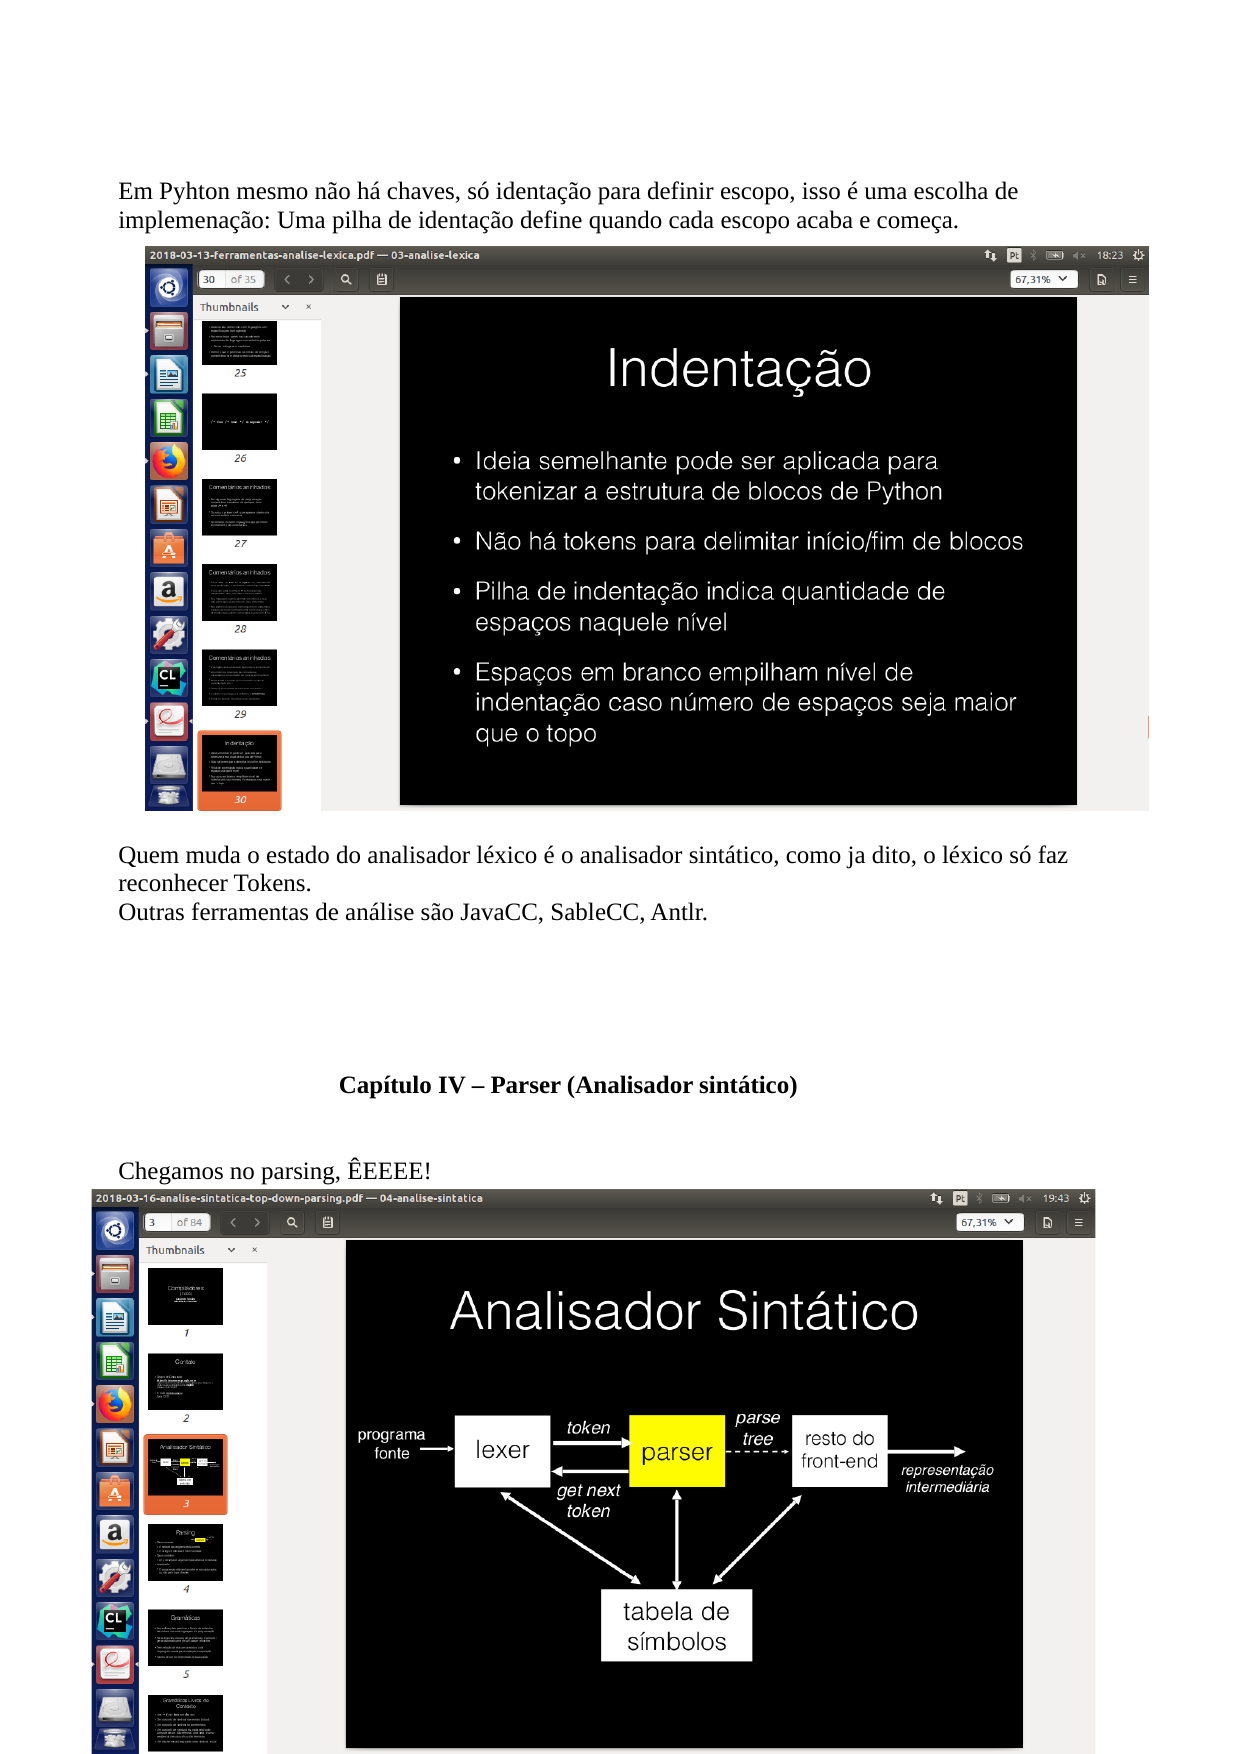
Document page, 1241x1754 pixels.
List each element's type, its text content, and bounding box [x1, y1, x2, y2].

picture [145, 246, 1149, 811]
text Em Pyhton mesmo não há chaves, só identação para definir escopo, isso é uma escolha de implemenação: Uma pilha de identação define quando cada escopo acaba e começa. [118, 176, 1122, 234]
text Quem muda o estado do analisador léxico é o analisador sintático, como ja dito, o léxico só faz reconhecer Tokens. [118, 840, 1122, 897]
picture [91, 1189, 1096, 1754]
text Capítulo IV – Parser (Analisador sintático) [118, 1070, 1122, 1098]
text Outras ferramentas de análise são JavaCC, SableCC, Antlr. [118, 897, 1122, 926]
text Chegamos no parsing, ÊEEEE! [118, 1156, 1122, 1185]
